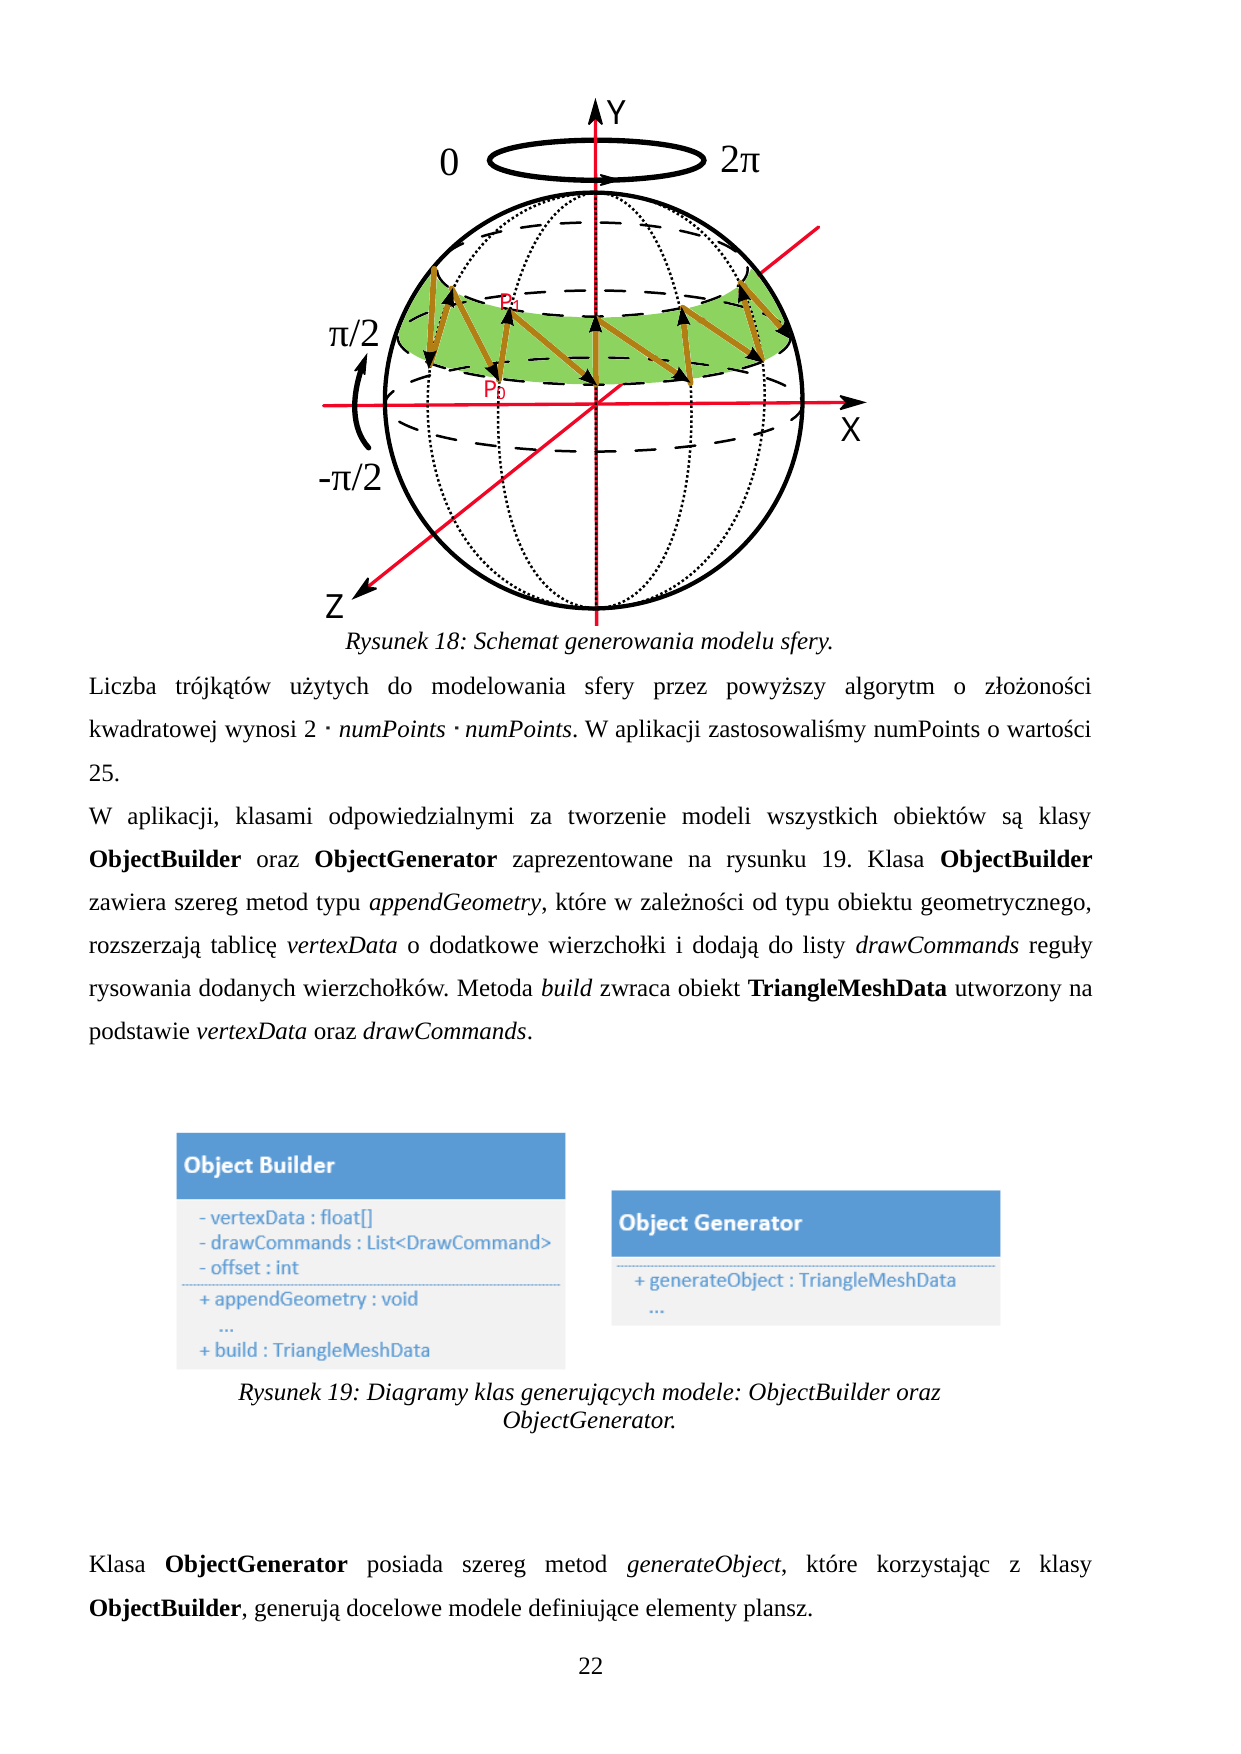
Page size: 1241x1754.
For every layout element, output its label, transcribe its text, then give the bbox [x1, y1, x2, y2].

text Liczba trójkątów użytych do modelowania sfery przez powyższy algorytm o złożoności kwadratowej wynosi 2 ᐧ numPoints ᐧ numPoints. W aplikacji zastosowaliśmy numPoints o wartości 25. [88, 671, 1093, 786]
text Rysunek 19: Diagramy klas generujących modele: ObjectBuilder oraz ObjectGenerator. [170, 1377, 1011, 1434]
text Rysunek 18: Schemat generowania modelu sfery. [310, 107, 871, 655]
picture [168, 1123, 1013, 1377]
text Klasa ObjectGenerator posiada szereg metod generateObject, które korzystając z klasy ObjectBuilder, generują docelowe modele definiujące elementy plansz. [88, 1549, 1093, 1621]
text W aplikacji, klasami odpowiedzialnymi za tworzenie modeli wszystkich obiektów są klasy ObjectBuilder oraz ObjectGenerator zaprezentowane na rysunku 19. Klasa ObjectBuilder zawiera szereg metod typu appendGeometry, które w zależności od typu obiektu geometrycznego, rozszerzają tablicę vertexData o dodatkowe wierzchołki i dodają do listy drawCommands reguły rysowania dodanych wierzchołków. Metoda build zwraca obiekt TriangleMeshData utworzony na podstawie vertexData oraz drawCommands. [88, 801, 1093, 1045]
